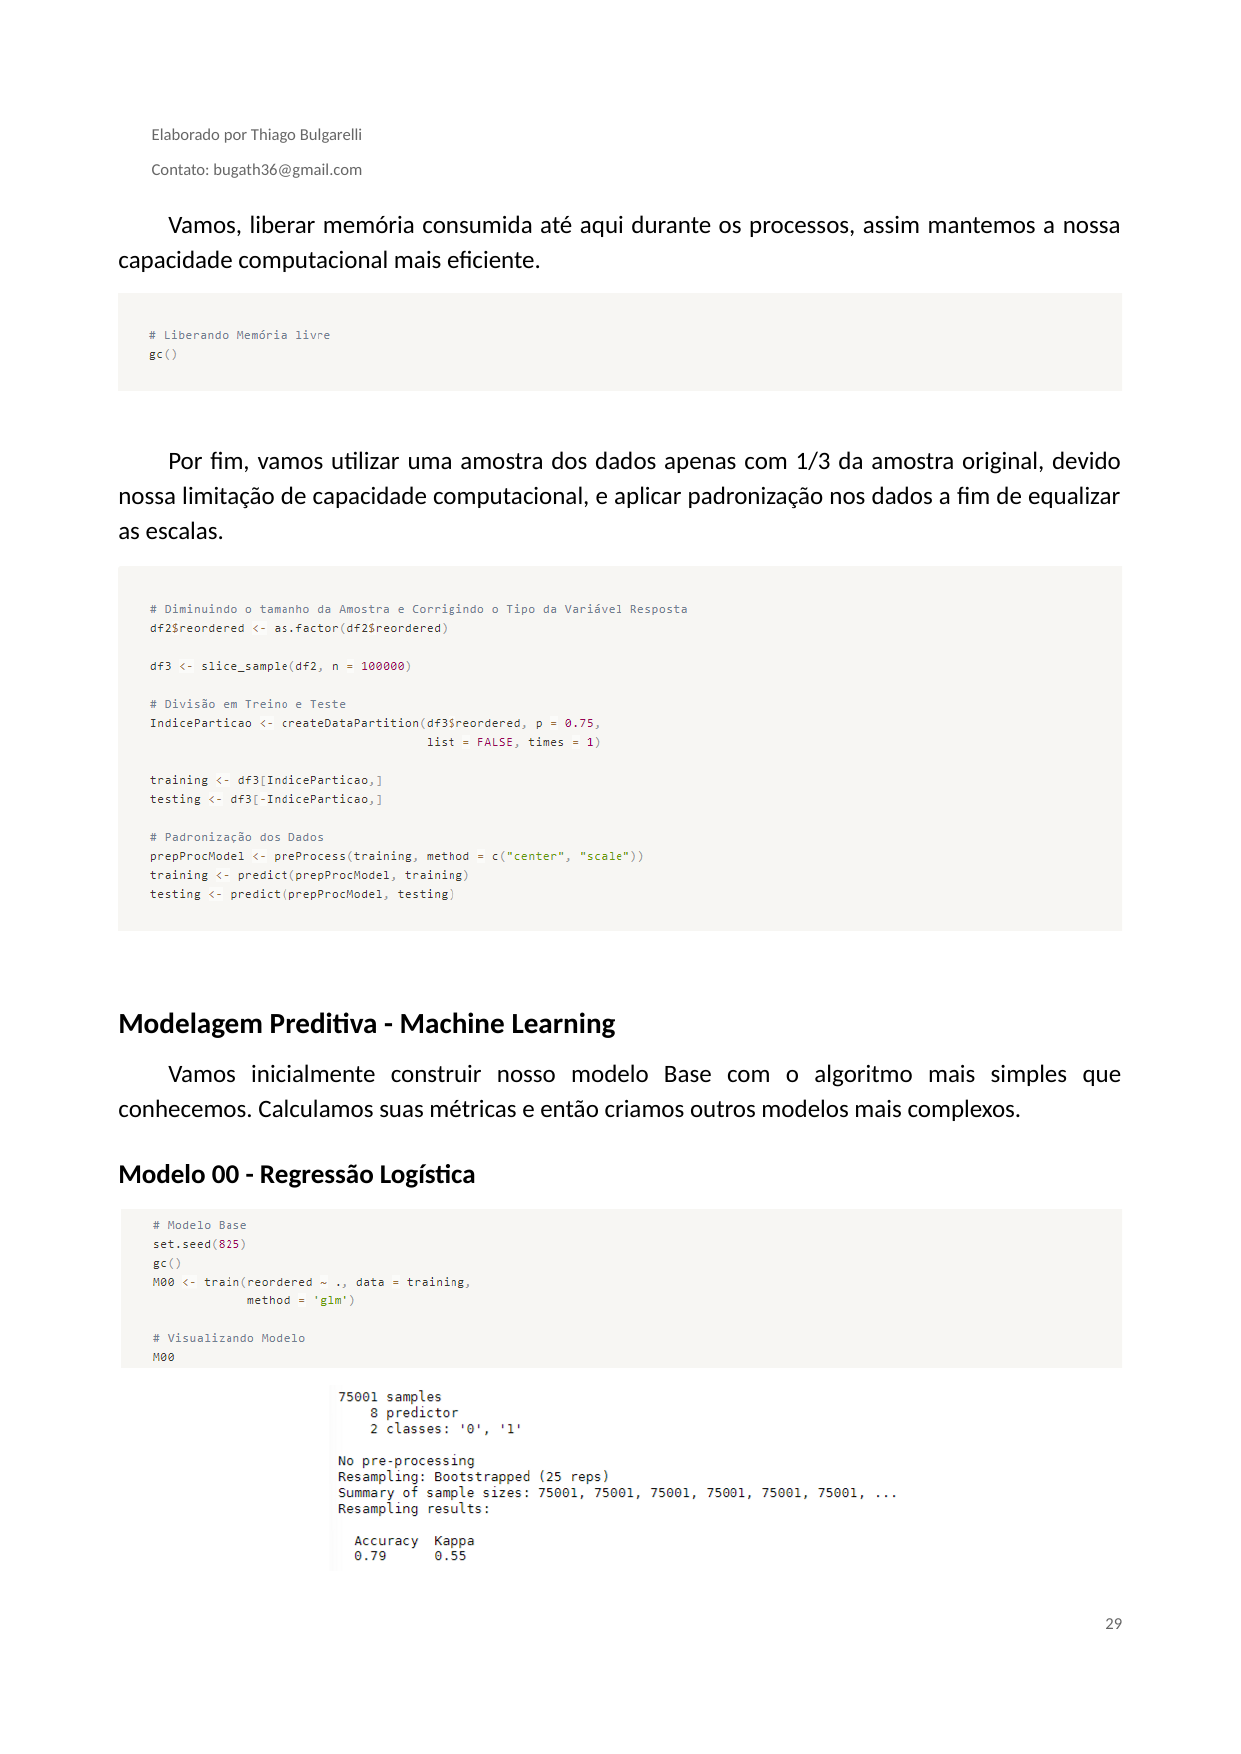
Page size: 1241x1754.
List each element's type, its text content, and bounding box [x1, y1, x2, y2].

subtitle Modelagem Preditiva - Machine Learning [118, 1005, 1122, 1041]
text Por fim, vamos utilizar uma amostra dos dados apenas com 1/3 da amostra original, devido nossa limitação de capacidade computacional, e aplicar padronização nos dados a fim de equalizar as escalas. [118, 445, 1122, 546]
picture [118, 1209, 1123, 1368]
text Vamos, liberar memória consumida até aqui durante os processos, assim mantemos a nossa capacidade computacional mais eficiente. [118, 209, 1122, 274]
text Vamos inicialmente construir nosso modelo Base com o algoritmo mais simples que conhecemos. Calculamos suas métricas e então criamos outros modelos mais complexos. [118, 1058, 1122, 1124]
picture [118, 564, 1123, 931]
picture [329, 1378, 911, 1571]
picture [118, 293, 1123, 391]
subtitle Modelo 00 - Regressão Logística [118, 1158, 1122, 1191]
